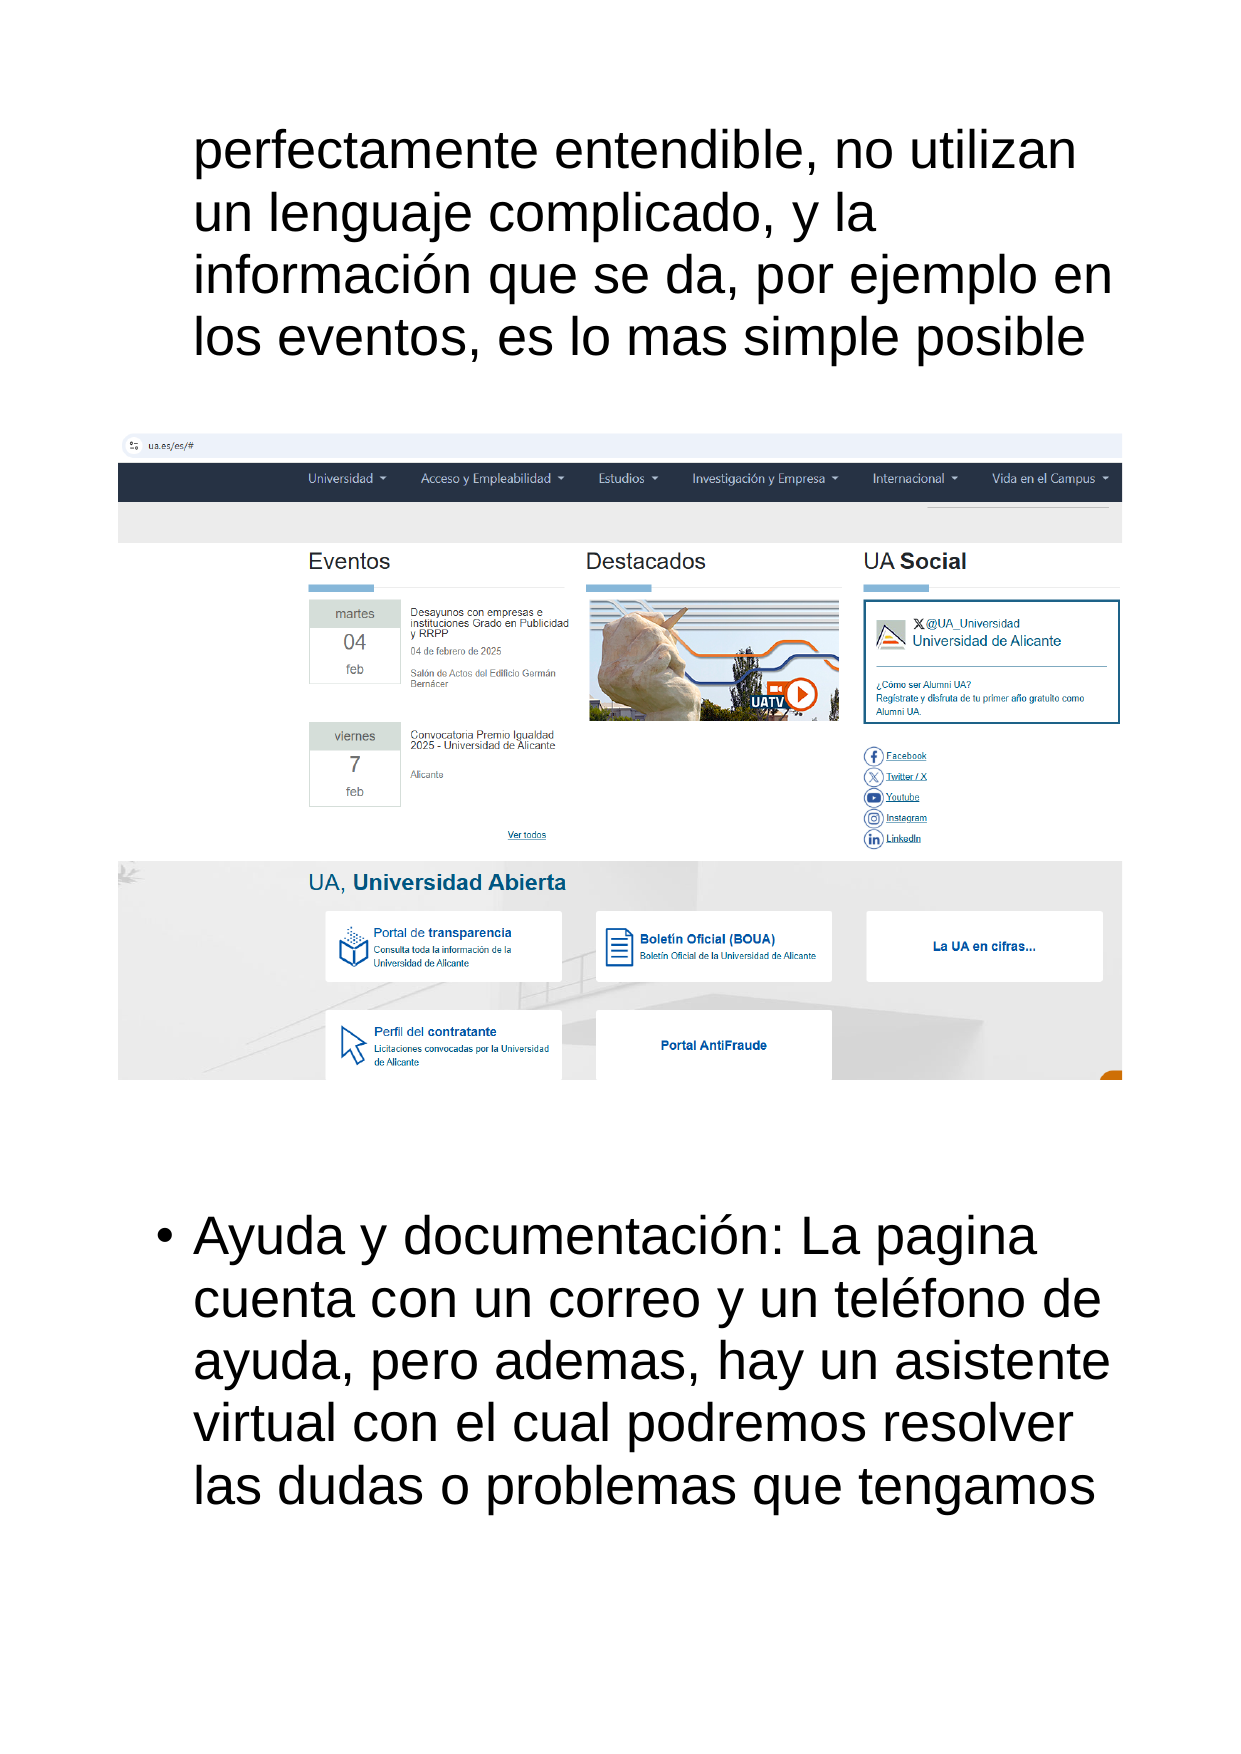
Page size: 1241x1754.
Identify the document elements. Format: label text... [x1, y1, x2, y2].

list perfectamente entendible, no utilizan un lenguaje complicado, y la información que se da, por ejemplo en los eventos, es lo mas simple posible [156, 118, 1122, 367]
list Ayuda y documentación: La pagina cuenta con un correo y un teléfono de ayuda, pero ademas, hay un asistente virtual con el cual podremos resolver las dudas o problemas que tengamos [156, 1204, 1122, 1516]
picture [118, 429, 1123, 1080]
